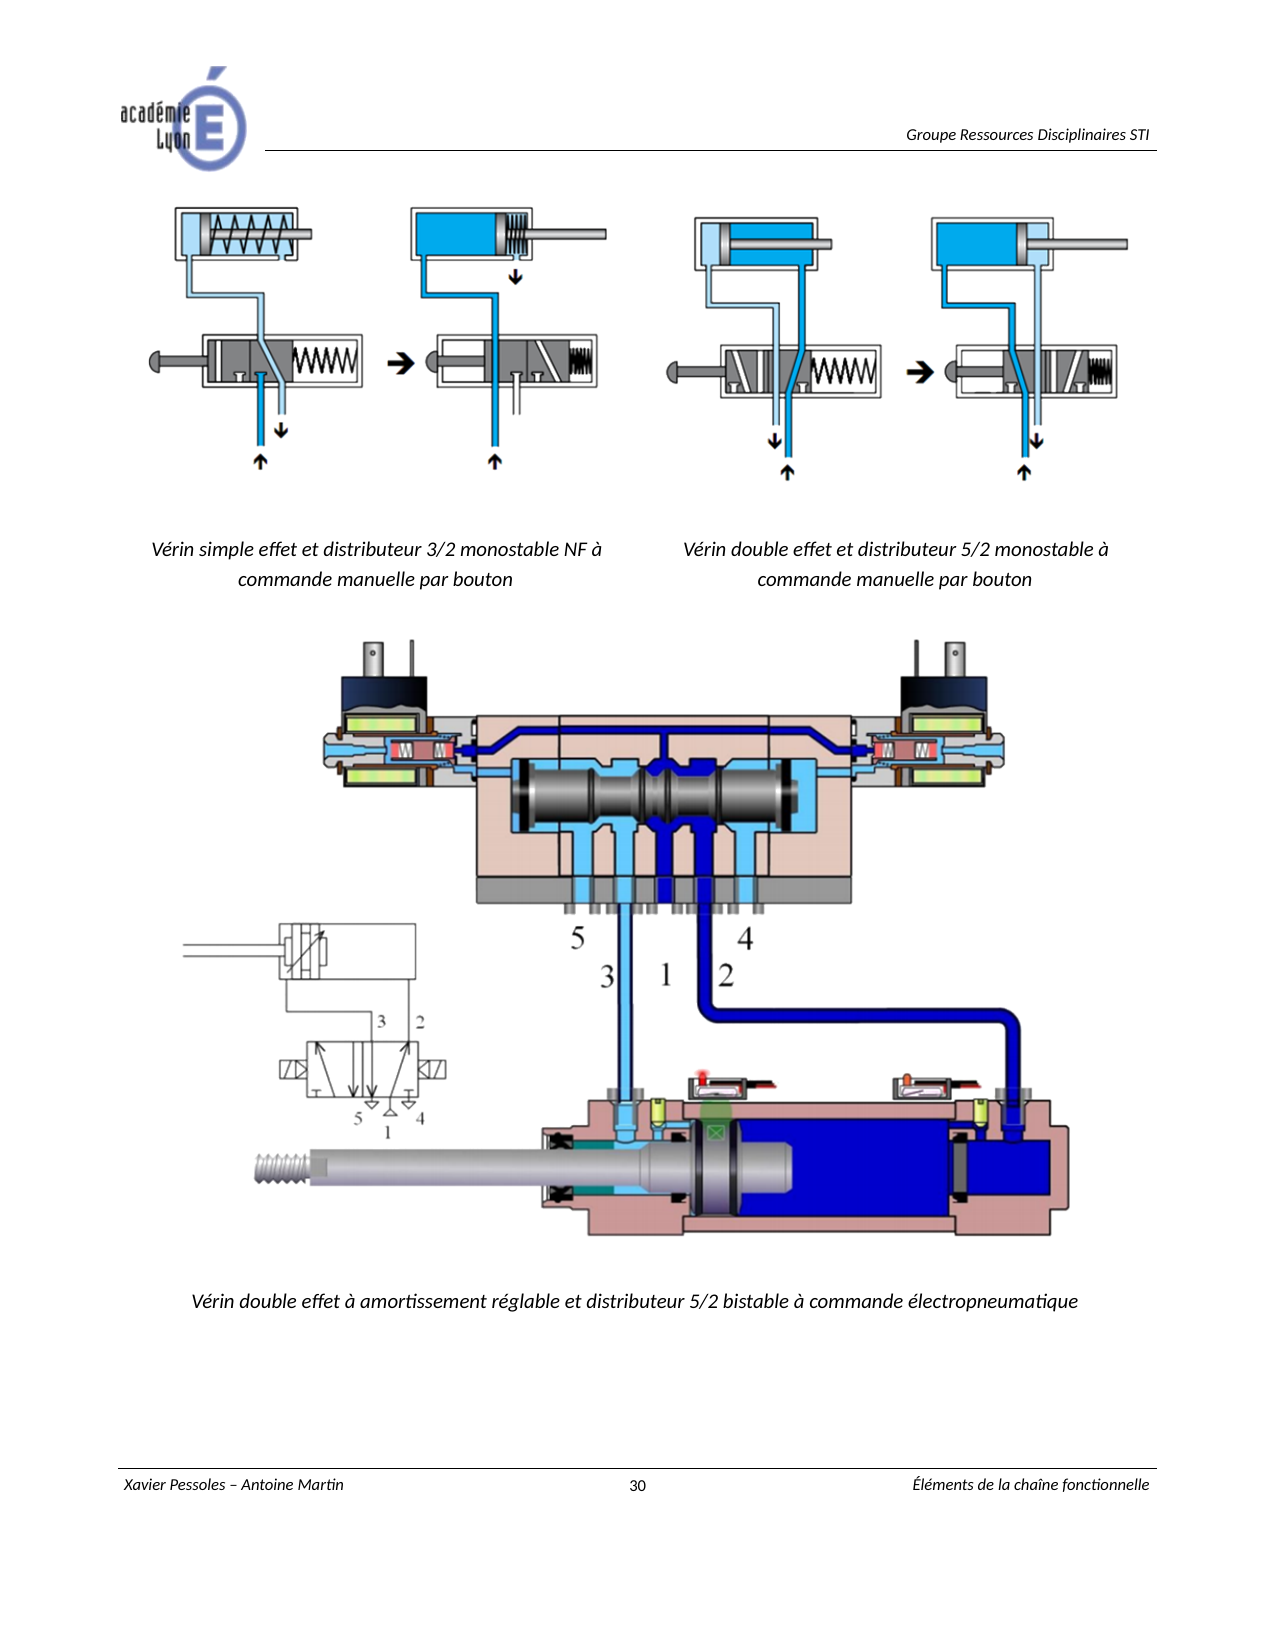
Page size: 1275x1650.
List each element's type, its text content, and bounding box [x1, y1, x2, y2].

table_header [118, 201, 637, 531]
table_header [118, 630, 1157, 1282]
picture [176, 635, 1099, 1248]
table_cell Vérin simple effet et distributeur 3/2 monostable NF à commande manuelle par bouton [118, 531, 637, 601]
table_cell Vérin double effet à amortissement réglable et distributeur 5/2 bistable à commande électropneumatique [118, 1282, 1157, 1322]
table_cell Vérin double effet et distributeur 5/2 monostable à commande manuelle par bouton [638, 531, 1157, 601]
table_header [638, 201, 1157, 531]
picture [148, 206, 607, 471]
picture [121, 66, 247, 173]
picture [651, 206, 1143, 496]
